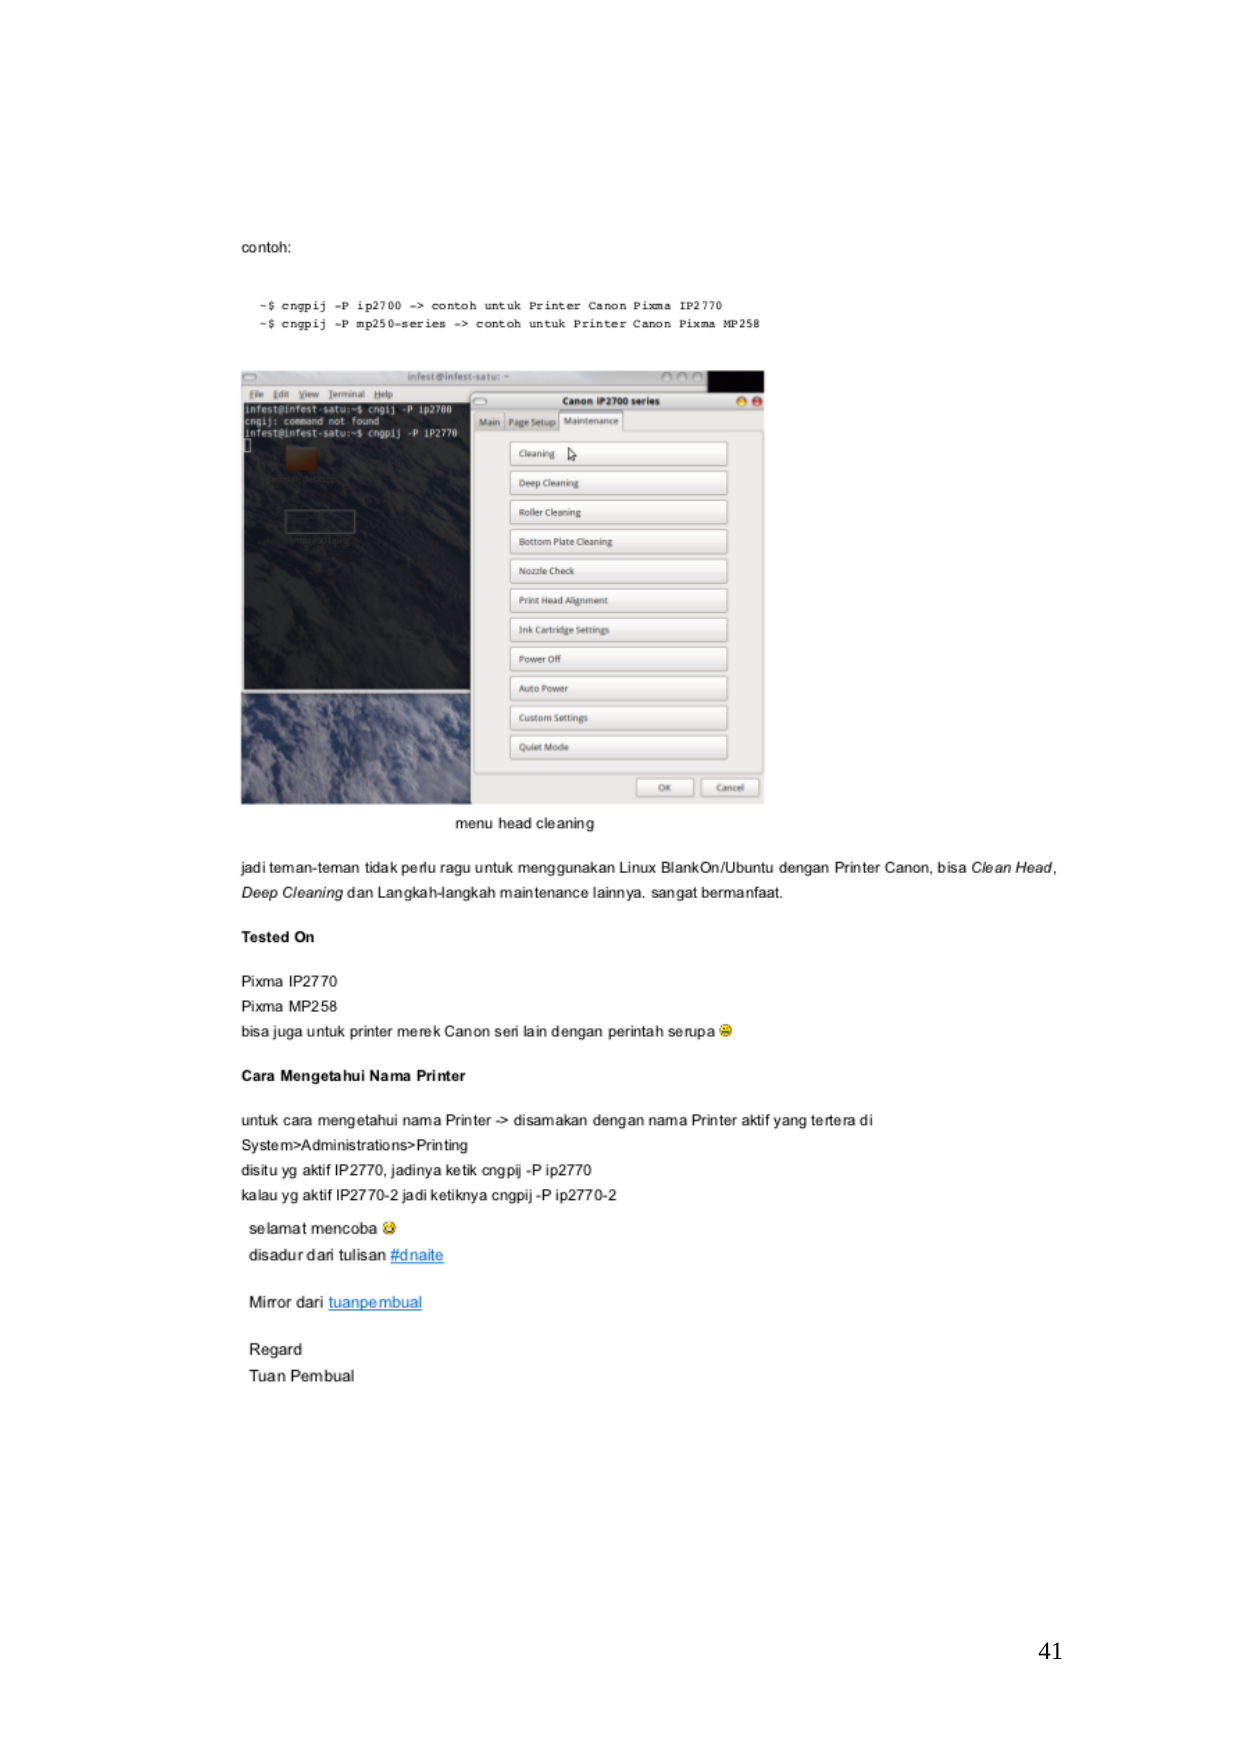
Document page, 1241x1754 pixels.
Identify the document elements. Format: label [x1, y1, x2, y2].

picture [236, 236, 1063, 1395]
